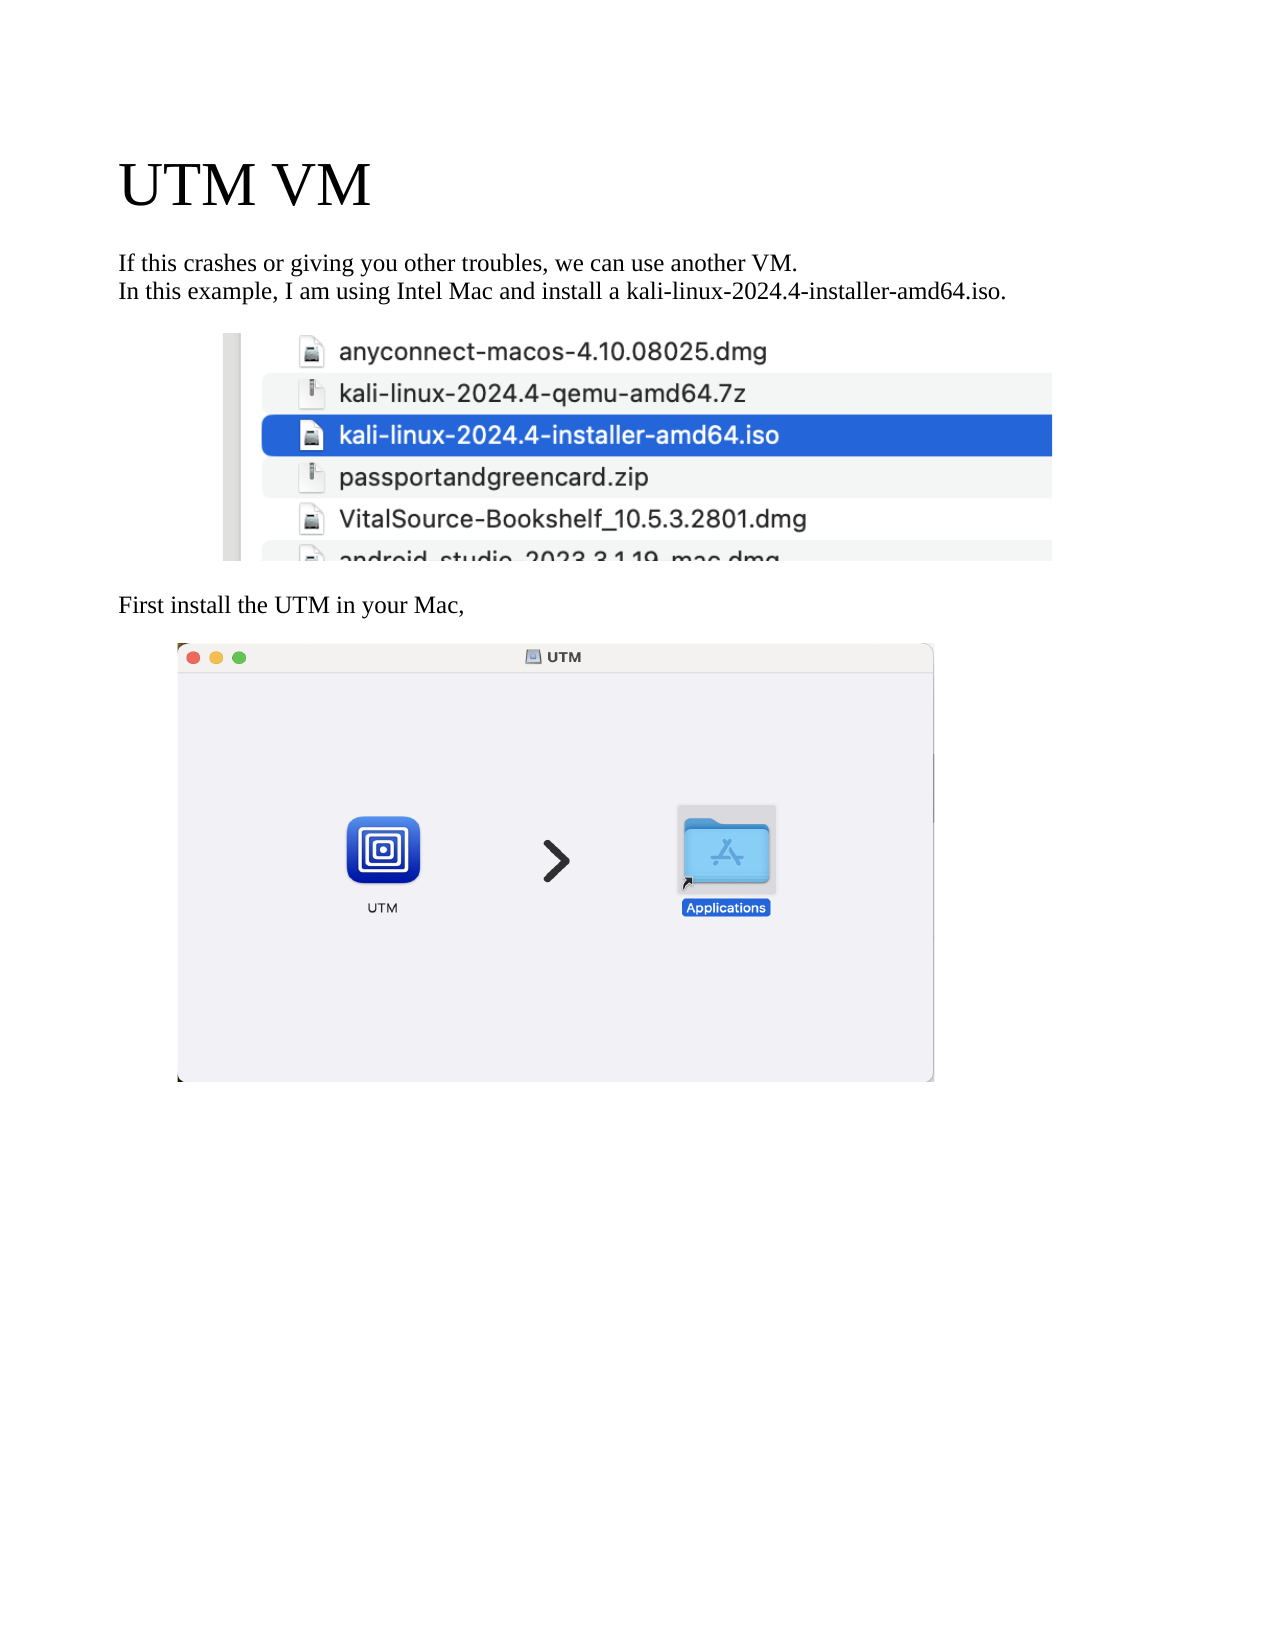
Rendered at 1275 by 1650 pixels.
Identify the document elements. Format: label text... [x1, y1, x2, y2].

text UTM VM [118, 147, 1157, 219]
text If this crashes or giving you other troubles, we can use another VM. [118, 248, 1157, 276]
text First install the UTM in your Mac, [118, 590, 1157, 618]
picture [222, 333, 1053, 561]
picture [177, 643, 935, 1082]
text In this example, I am using Intel Mac and install a kali-linux-2024.4-installer-amd64.iso. [118, 276, 1157, 305]
